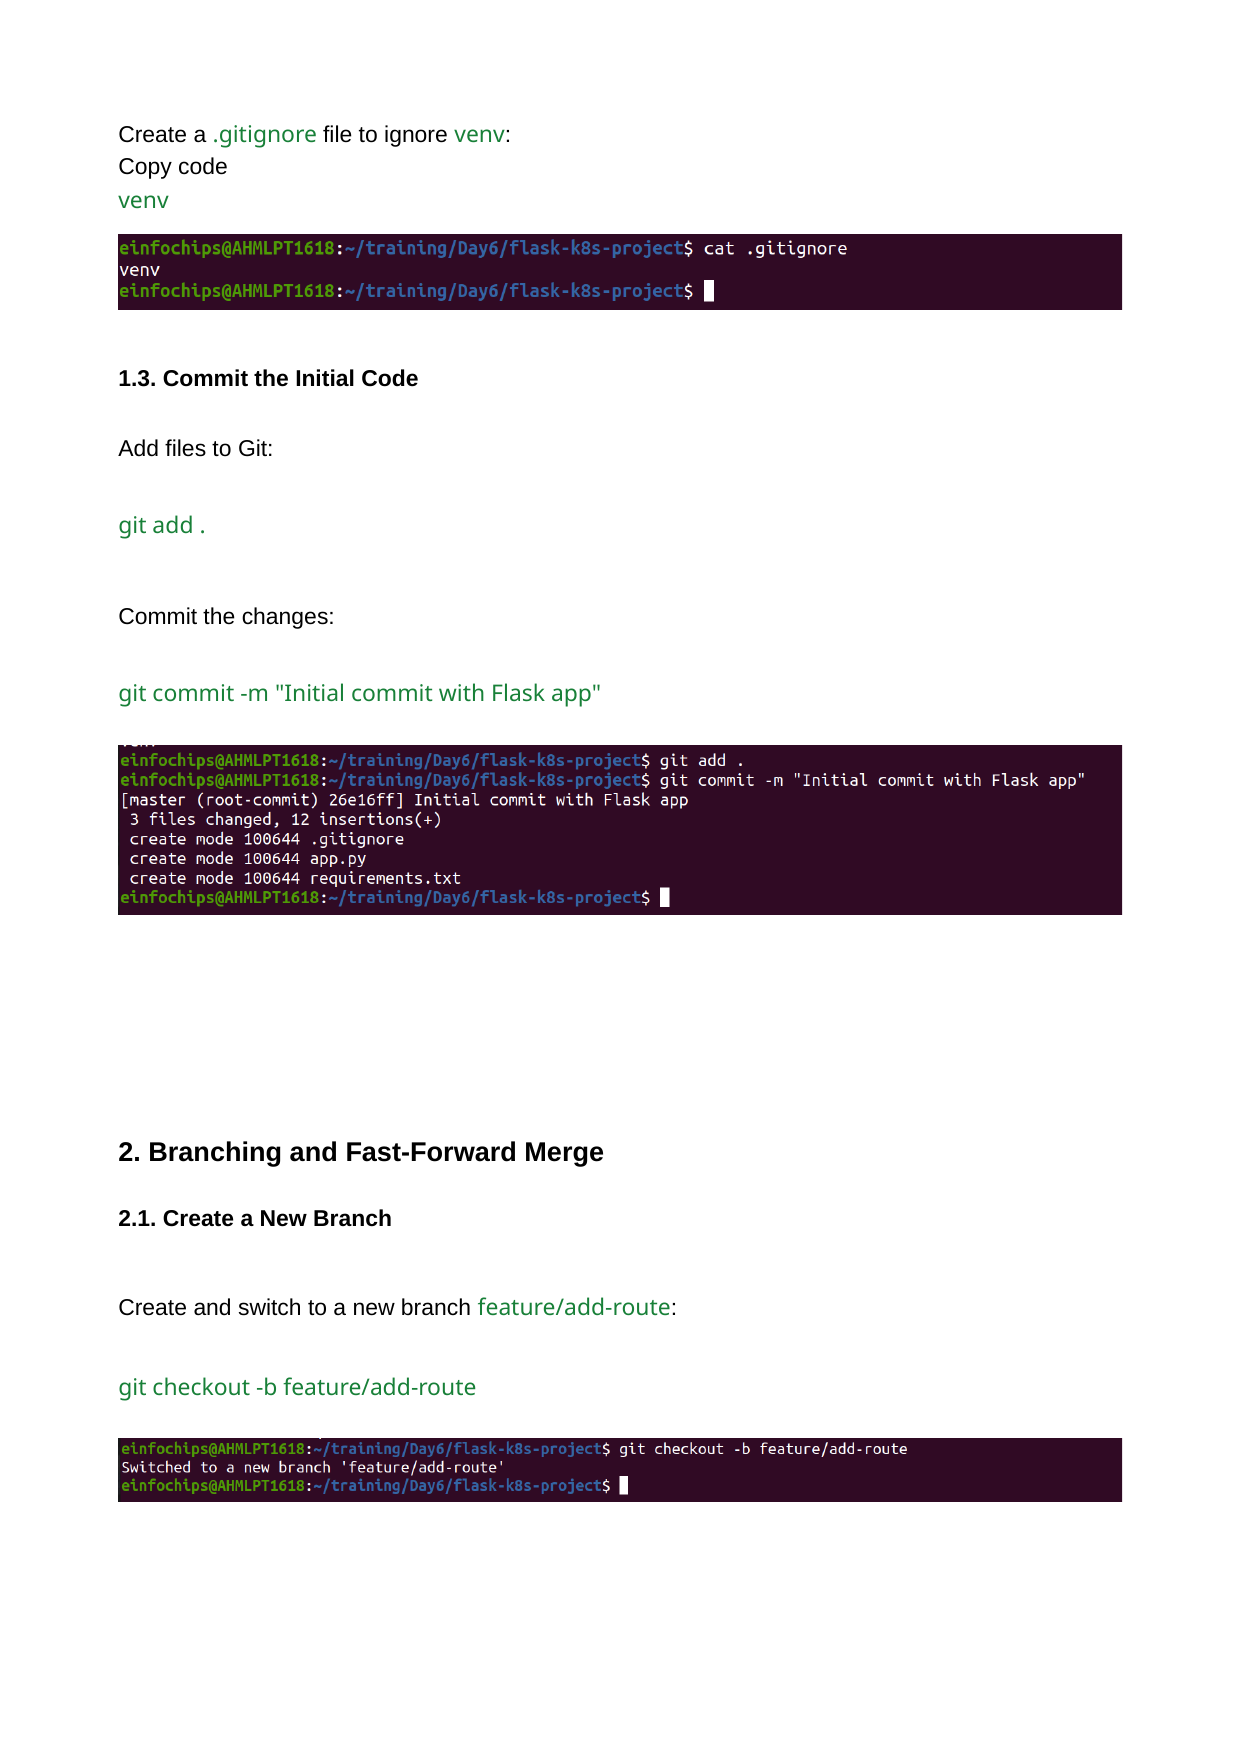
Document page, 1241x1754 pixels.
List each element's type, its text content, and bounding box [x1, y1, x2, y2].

text Commit the changes: git commit -m "Initial commit with Flask app" [118, 603, 1122, 708]
picture [118, 234, 1123, 310]
text Create a .gitignore file to ignore venv: Copy code venv [118, 118, 1122, 216]
subtitle 2. Branching and Fast-Forward Merge [118, 1136, 1122, 1167]
text Create and switch to a new branch feature/add-route: git checkout -b feature/add-route [118, 1291, 1122, 1402]
text 2.1. Create a New Branch [118, 1205, 1122, 1231]
text 1.3. Commit the Initial Code [118, 365, 1122, 391]
picture [118, 745, 1123, 915]
text Add files to Git: git add . [118, 435, 1122, 541]
picture [118, 1438, 1123, 1502]
